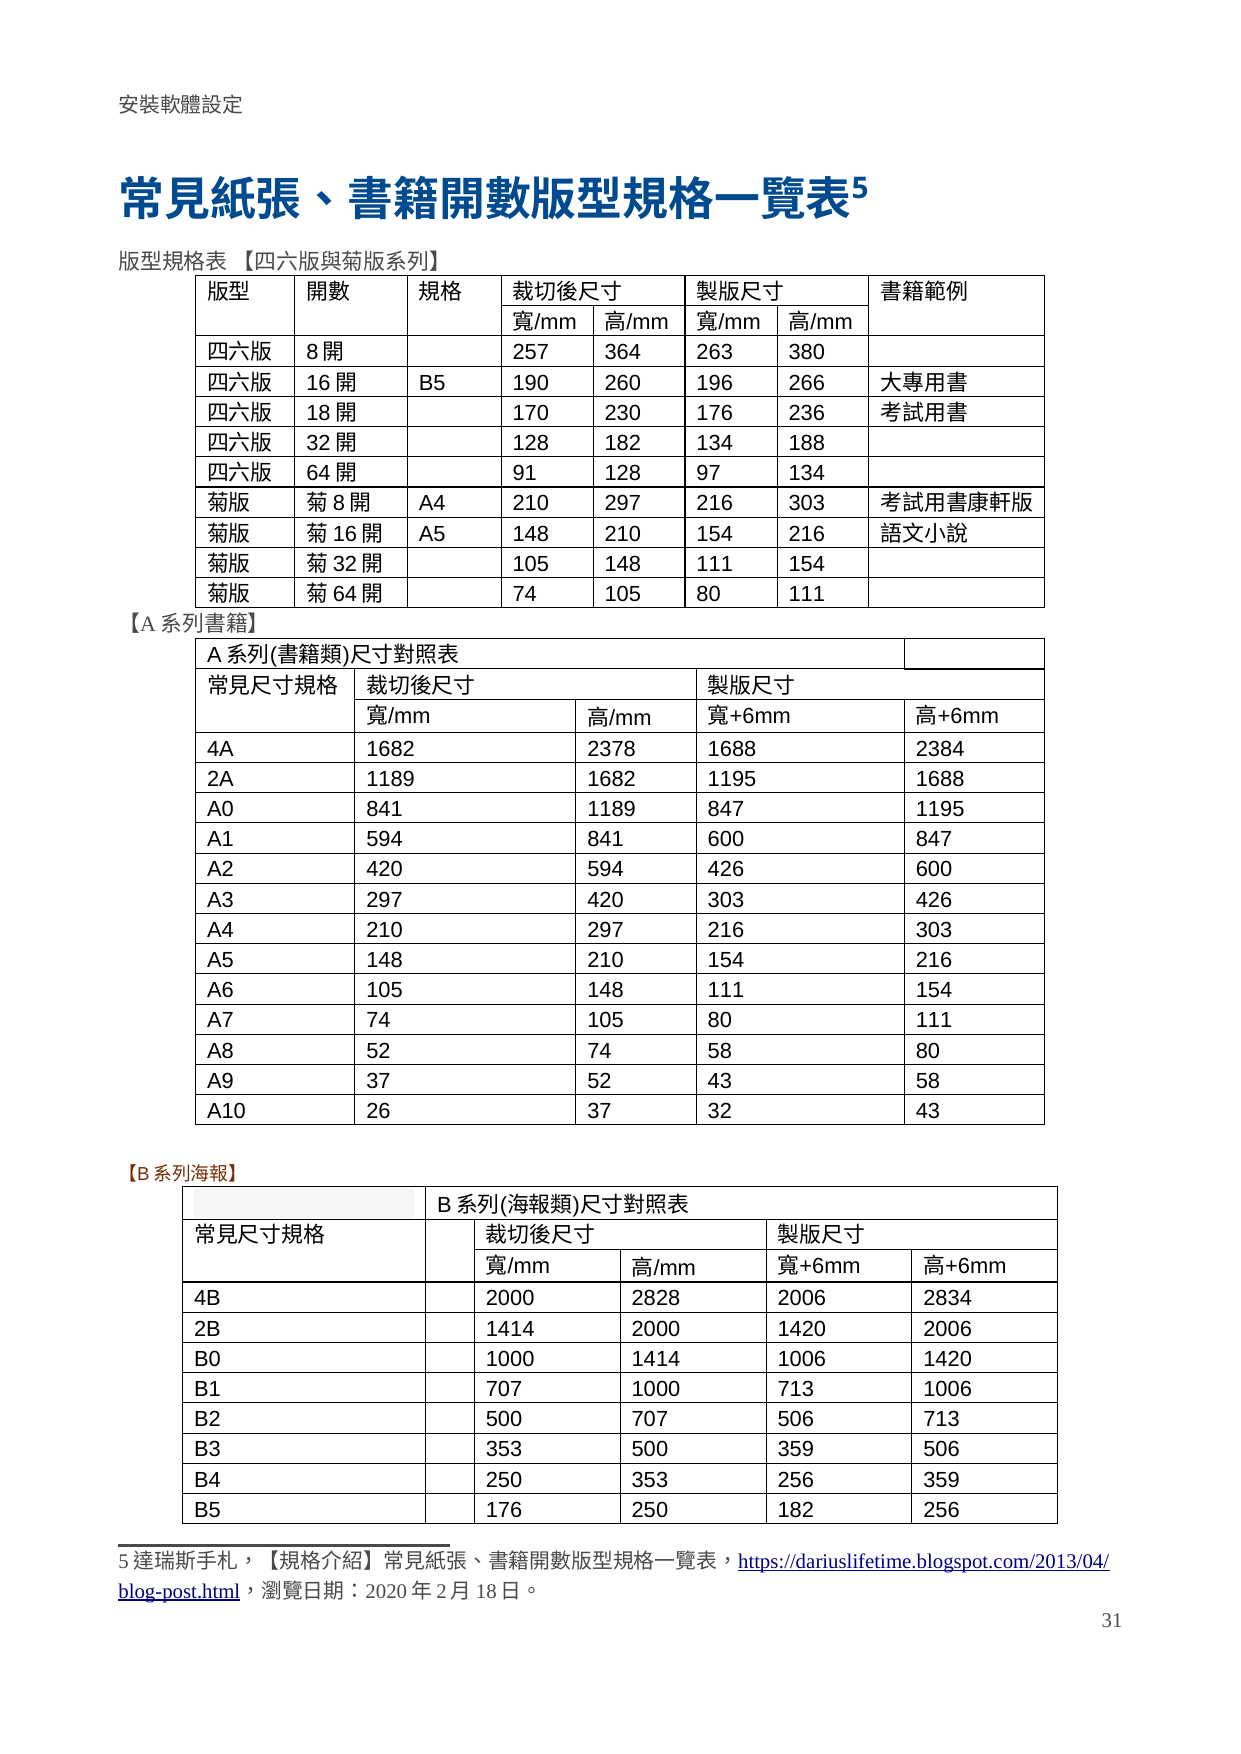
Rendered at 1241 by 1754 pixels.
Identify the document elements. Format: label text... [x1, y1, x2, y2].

table_cell 154 [905, 974, 1044, 1003]
table_cell 菊版 [196, 518, 294, 547]
table_header [905, 639, 1044, 668]
table_cell [869, 548, 1044, 577]
table_cell [408, 578, 501, 607]
table_cell 菊版 [196, 548, 294, 577]
table_cell A2 [196, 854, 354, 883]
table_cell [869, 578, 1044, 607]
table_cell [408, 548, 501, 577]
table_cell 500 [621, 1434, 766, 1463]
table_cell 常見尺寸規格 [183, 1220, 425, 1281]
table_cell A5 [408, 518, 501, 547]
table_cell 37 [576, 1095, 696, 1124]
table_cell 266 [778, 367, 868, 396]
table_header 製版尺寸 [686, 276, 868, 305]
table_cell A8 [196, 1035, 354, 1064]
table_cell 高/mm [576, 700, 696, 732]
table_cell A6 [196, 974, 354, 1003]
table_cell 2B [183, 1313, 425, 1342]
table_cell [426, 1434, 474, 1463]
table_cell 847 [697, 793, 904, 822]
table_cell A7 [196, 1005, 354, 1034]
table_cell A5 [196, 944, 354, 973]
table_cell 105 [594, 578, 684, 607]
table_cell 寬/mm [502, 306, 593, 335]
table_cell A10 [196, 1095, 354, 1124]
table_cell [426, 1403, 474, 1432]
table_cell 1414 [621, 1343, 766, 1372]
text 達瑞斯手札，【規格介紹】常見紙張、書籍開數版型規格一覽表，https://dariuslifetime.blogspot.com/2013/04/blog-post.html，瀏覽日期：2020年2月18日。 [118, 1546, 1122, 1604]
table_cell 1189 [576, 793, 696, 822]
table_cell A9 [196, 1065, 354, 1094]
table_cell 188 [778, 427, 868, 456]
table_header 規格 [408, 276, 501, 335]
table_cell 263 [686, 336, 777, 366]
table_cell 2A [196, 763, 354, 792]
table_cell 80 [697, 1005, 904, 1034]
table_cell A0 [196, 793, 354, 822]
table_cell 8開 [295, 336, 407, 366]
table_cell B4 [183, 1464, 425, 1493]
table_cell 91 [502, 457, 593, 486]
table_cell 2000 [475, 1283, 620, 1312]
table_cell 256 [912, 1494, 1057, 1523]
table_cell 寬+6mm [767, 1250, 911, 1281]
table_cell A4 [196, 914, 354, 943]
table_cell 考試用書康軒版 [869, 488, 1044, 517]
table_cell 594 [355, 823, 575, 852]
table_cell 寬/mm [686, 306, 777, 335]
table_cell 80 [905, 1035, 1044, 1064]
table_cell 250 [475, 1464, 620, 1493]
text 【A系列書籍】 [118, 608, 1122, 637]
table_cell 菊 8開 [295, 488, 407, 517]
table_cell 1195 [905, 793, 1044, 822]
table_cell 380 [778, 336, 868, 366]
table_cell 154 [697, 944, 904, 973]
table_cell 148 [355, 944, 575, 973]
table_cell 426 [697, 854, 904, 883]
table_cell [408, 397, 501, 426]
table_cell 128 [502, 427, 593, 456]
table_cell 134 [778, 457, 868, 486]
table_cell 32開 [295, 427, 407, 456]
table_cell [869, 457, 1044, 486]
table_cell 1688 [697, 733, 904, 762]
table_cell [426, 1373, 474, 1402]
table_cell 18開 [295, 397, 407, 426]
table_cell 148 [594, 548, 684, 577]
table_cell 製版尺寸 [767, 1220, 1057, 1249]
table_cell 182 [594, 427, 684, 456]
table_cell 寬+6mm [697, 700, 904, 732]
table_header A系列(書籍類)尺寸對照表 [196, 639, 904, 668]
table_cell 154 [778, 548, 868, 577]
table_cell 菊版 [196, 578, 294, 607]
table_cell 裁切後尺寸 [355, 669, 696, 699]
table_cell 裁切後尺寸 [475, 1220, 766, 1249]
text 版型規格表 【四六版與菊版系列】 [118, 246, 1122, 275]
table_cell 寬/mm [355, 700, 575, 732]
table_cell 506 [912, 1434, 1057, 1463]
table_cell 216 [778, 518, 868, 547]
table_cell 4B [183, 1283, 425, 1312]
table_cell 74 [355, 1005, 575, 1034]
table_cell 420 [355, 854, 575, 883]
table_cell 170 [502, 397, 593, 426]
table_cell 250 [621, 1494, 766, 1523]
table_cell 210 [594, 518, 684, 547]
table_cell 353 [475, 1434, 620, 1463]
table_cell 297 [594, 488, 684, 517]
table_cell [426, 1464, 474, 1493]
table_cell B0 [183, 1343, 425, 1372]
table_cell [426, 1343, 474, 1372]
table_cell 426 [905, 884, 1044, 913]
table_cell 1420 [767, 1313, 911, 1342]
table_cell [869, 336, 1044, 366]
table_cell 707 [621, 1403, 766, 1432]
table_cell 359 [767, 1434, 911, 1463]
table_cell 600 [905, 854, 1044, 883]
table_header 裁切後尺寸 [502, 276, 684, 305]
table_cell A1 [196, 823, 354, 852]
table_cell [426, 1494, 474, 1523]
table_cell 43 [905, 1095, 1044, 1124]
table_cell 2828 [621, 1283, 766, 1312]
table_cell 506 [767, 1403, 911, 1432]
table_cell 105 [576, 1005, 696, 1034]
table_cell 97 [686, 457, 777, 486]
table_cell 128 [594, 457, 684, 486]
table_cell 1414 [475, 1313, 620, 1342]
table_cell 52 [355, 1035, 575, 1064]
table_cell 64開 [295, 457, 407, 486]
table_cell 大專用書 [869, 367, 1044, 396]
table_cell 713 [912, 1403, 1057, 1432]
table_cell [408, 336, 501, 366]
table_cell 37 [355, 1065, 575, 1094]
table_cell 1195 [697, 763, 904, 792]
table_cell B1 [183, 1373, 425, 1402]
table_cell 111 [686, 548, 777, 577]
table_cell 182 [767, 1494, 911, 1523]
table_cell 216 [905, 944, 1044, 973]
table_header 書籍範例 [869, 276, 1044, 335]
table_cell 2378 [576, 733, 696, 762]
table_cell 230 [594, 397, 684, 426]
table_cell 52 [576, 1065, 696, 1094]
table_cell 353 [621, 1464, 766, 1493]
table_cell 1682 [576, 763, 696, 792]
table_header [183, 1187, 194, 1218]
table_cell 高/mm [594, 306, 684, 335]
table_cell 297 [576, 914, 696, 943]
text 【B系列海報】 [118, 1154, 1122, 1186]
table_cell 74 [502, 578, 593, 607]
table_cell 134 [686, 427, 777, 456]
table_cell 105 [502, 548, 593, 577]
table_cell 2006 [767, 1283, 911, 1312]
table_cell 111 [778, 578, 868, 607]
table_cell 111 [697, 974, 904, 1003]
table_cell 303 [697, 884, 904, 913]
table_cell 43 [697, 1065, 904, 1094]
table_cell 111 [905, 1005, 1044, 1034]
table_cell 1420 [912, 1343, 1057, 1372]
table_cell 1006 [767, 1343, 911, 1372]
table_cell 74 [576, 1035, 696, 1064]
table_cell 高+6mm [912, 1250, 1057, 1281]
table_cell [869, 427, 1044, 456]
table_header B系列(海報類)尺寸對照表 [426, 1187, 1057, 1218]
table_cell 236 [778, 397, 868, 426]
table_cell [408, 457, 501, 486]
table_cell 菊 64開 [295, 578, 407, 607]
table_header 開數 [295, 276, 407, 335]
table_cell 1682 [355, 733, 575, 762]
table_cell A3 [196, 884, 354, 913]
table_cell 四六版 [196, 336, 294, 366]
table_cell 303 [905, 914, 1044, 943]
table_cell 847 [905, 823, 1044, 852]
table_cell 176 [475, 1494, 620, 1523]
table_cell [426, 1313, 474, 1342]
table_cell 製版尺寸 [697, 669, 1044, 699]
table_cell 1006 [912, 1373, 1057, 1402]
table_cell [426, 1283, 474, 1312]
table_cell 841 [576, 823, 696, 852]
table_cell 707 [475, 1373, 620, 1402]
table_header [414, 1187, 425, 1218]
table_cell 1000 [475, 1343, 620, 1372]
table_cell 26 [355, 1095, 575, 1124]
table_cell 594 [576, 854, 696, 883]
table_cell 257 [502, 336, 593, 366]
table_cell 1688 [905, 763, 1044, 792]
table_cell 600 [697, 823, 904, 852]
table_cell A4 [408, 488, 501, 517]
table_cell 四六版 [196, 427, 294, 456]
table_cell 256 [767, 1464, 911, 1493]
table_cell 148 [502, 518, 593, 547]
table_cell 四六版 [196, 457, 294, 486]
table_cell 364 [594, 336, 684, 366]
table_cell 2384 [905, 733, 1044, 762]
table_cell 16開 [295, 367, 407, 396]
table_cell 196 [686, 367, 777, 396]
table_cell 常見尺寸規格 [196, 669, 354, 732]
table_cell 1000 [621, 1373, 766, 1402]
table_cell 260 [594, 367, 684, 396]
table_cell B3 [183, 1434, 425, 1463]
table_cell 297 [355, 884, 575, 913]
table_cell B5 [408, 367, 501, 396]
subtitle 常見紙張、書籍開數版型規格一覽表 [118, 169, 1122, 227]
table_cell [408, 427, 501, 456]
table_cell 2006 [912, 1313, 1057, 1342]
table_cell 176 [686, 397, 777, 426]
table_cell B5 [183, 1494, 425, 1523]
table_cell [426, 1220, 474, 1281]
table_cell 菊版 [196, 488, 294, 517]
table_cell 四六版 [196, 367, 294, 396]
table_cell 高/mm [621, 1250, 766, 1281]
table_cell 154 [686, 518, 777, 547]
table_cell 105 [355, 974, 575, 1003]
table_cell 216 [686, 488, 777, 517]
table_cell 500 [475, 1403, 620, 1432]
table_cell 210 [355, 914, 575, 943]
table_cell B2 [183, 1403, 425, 1432]
table_cell 32 [697, 1095, 904, 1124]
table_cell 58 [697, 1035, 904, 1064]
table_cell 菊 16開 [295, 518, 407, 547]
table_cell 420 [576, 884, 696, 913]
table_cell 190 [502, 367, 593, 396]
table_cell 210 [576, 944, 696, 973]
table_header 版型 [196, 276, 294, 335]
table_cell 303 [778, 488, 868, 517]
table_cell 4A [196, 733, 354, 762]
table_cell 菊 32開 [295, 548, 407, 577]
table_cell 80 [686, 578, 777, 607]
table_cell 1189 [355, 763, 575, 792]
table_cell 58 [905, 1065, 1044, 1094]
table_cell 148 [576, 974, 696, 1003]
table_cell 寬/mm [475, 1250, 620, 1281]
table_cell 高+6mm [905, 700, 1044, 732]
table_cell 841 [355, 793, 575, 822]
table_cell 2834 [912, 1283, 1057, 1312]
table_cell 210 [502, 488, 593, 517]
table_cell 語文小說 [869, 518, 1044, 547]
table_cell 高/mm [778, 306, 868, 335]
table_cell 216 [697, 914, 904, 943]
table_cell 考試用書 [869, 397, 1044, 426]
table_cell 四六版 [196, 397, 294, 426]
table_cell 2000 [621, 1313, 766, 1342]
table_cell 359 [912, 1464, 1057, 1493]
table_cell 713 [767, 1373, 911, 1402]
